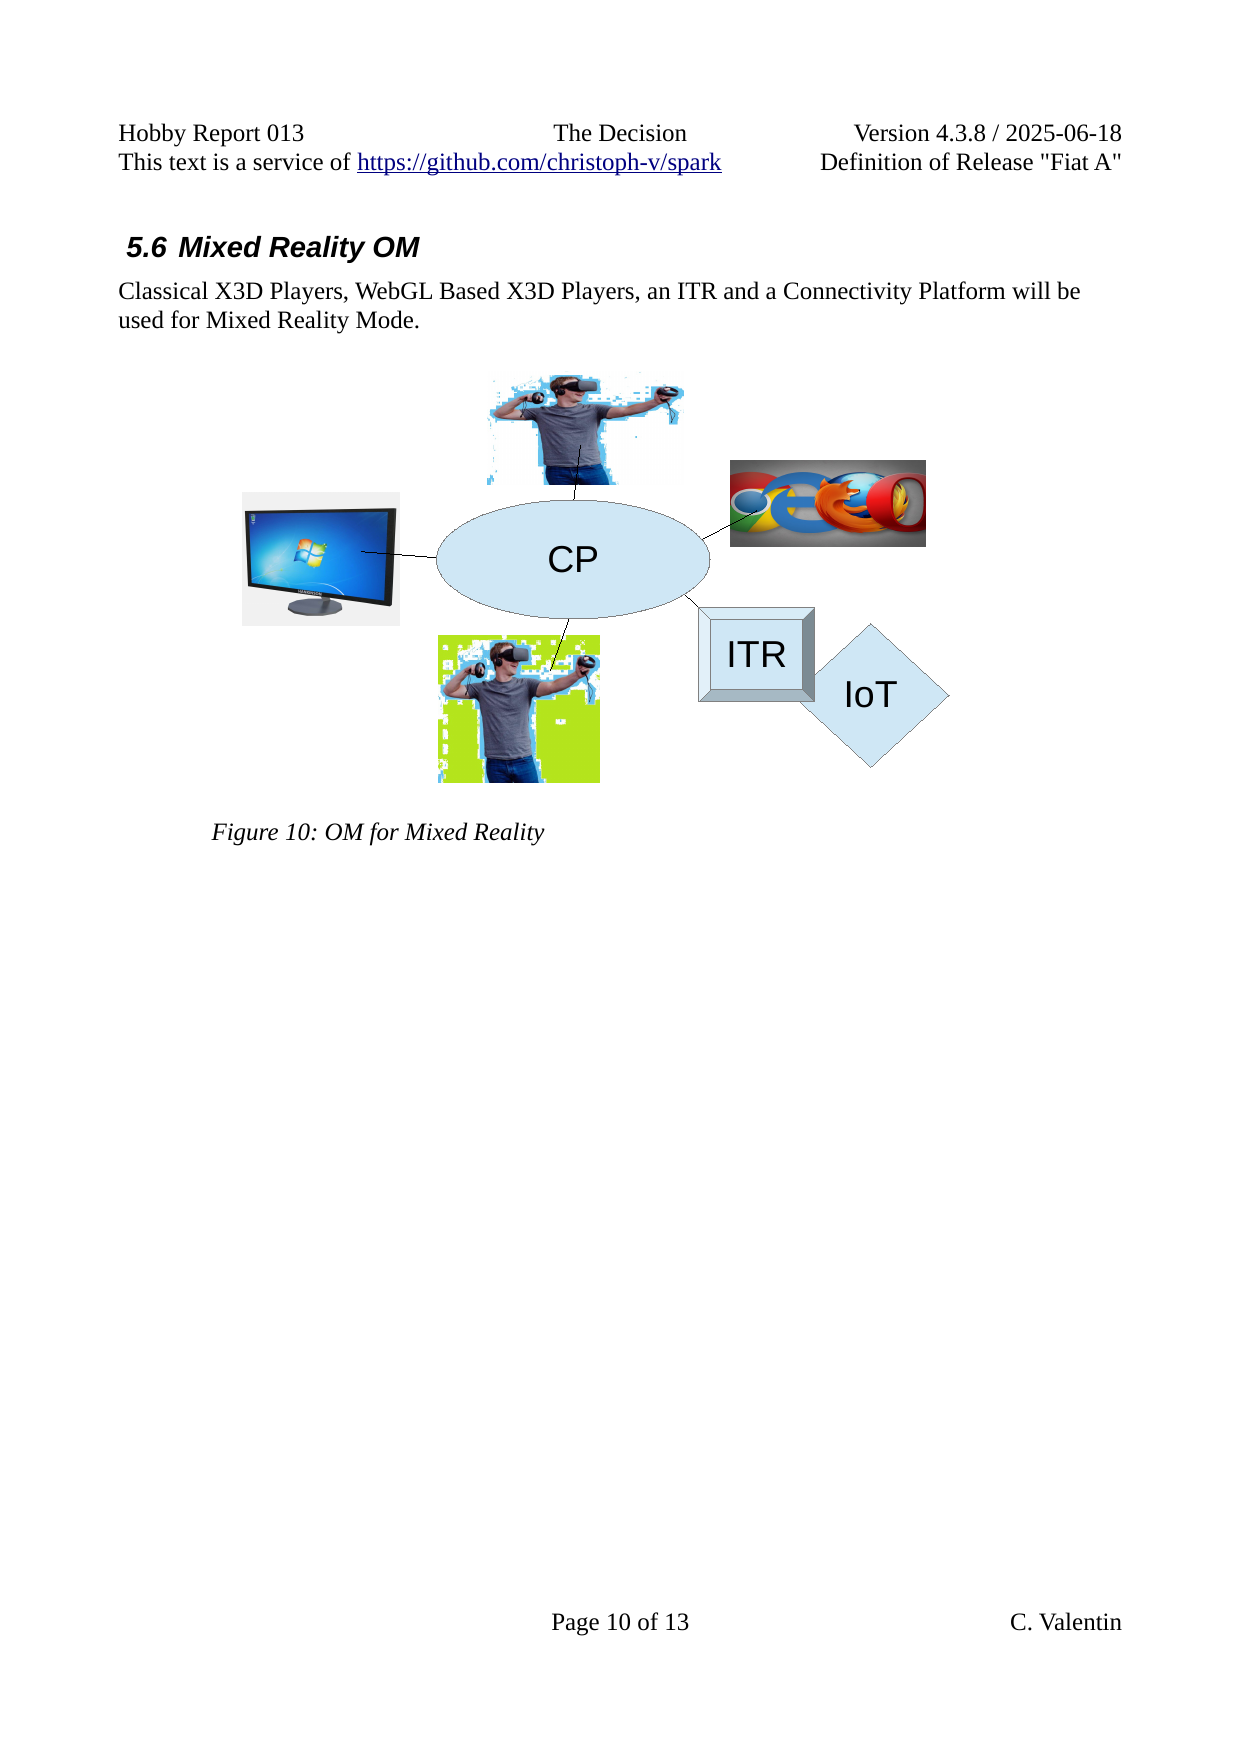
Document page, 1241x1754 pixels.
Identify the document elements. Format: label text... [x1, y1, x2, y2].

text Figure 10: OM for Mixed Reality [211, 379, 1001, 846]
subtitle Mixed Reality OM [118, 230, 1122, 264]
text Classical X3D Players, WebGL Based X3D Players, an ITR and a Connectivity Platform will be used for Mixed Reality Mode. [118, 276, 1122, 334]
